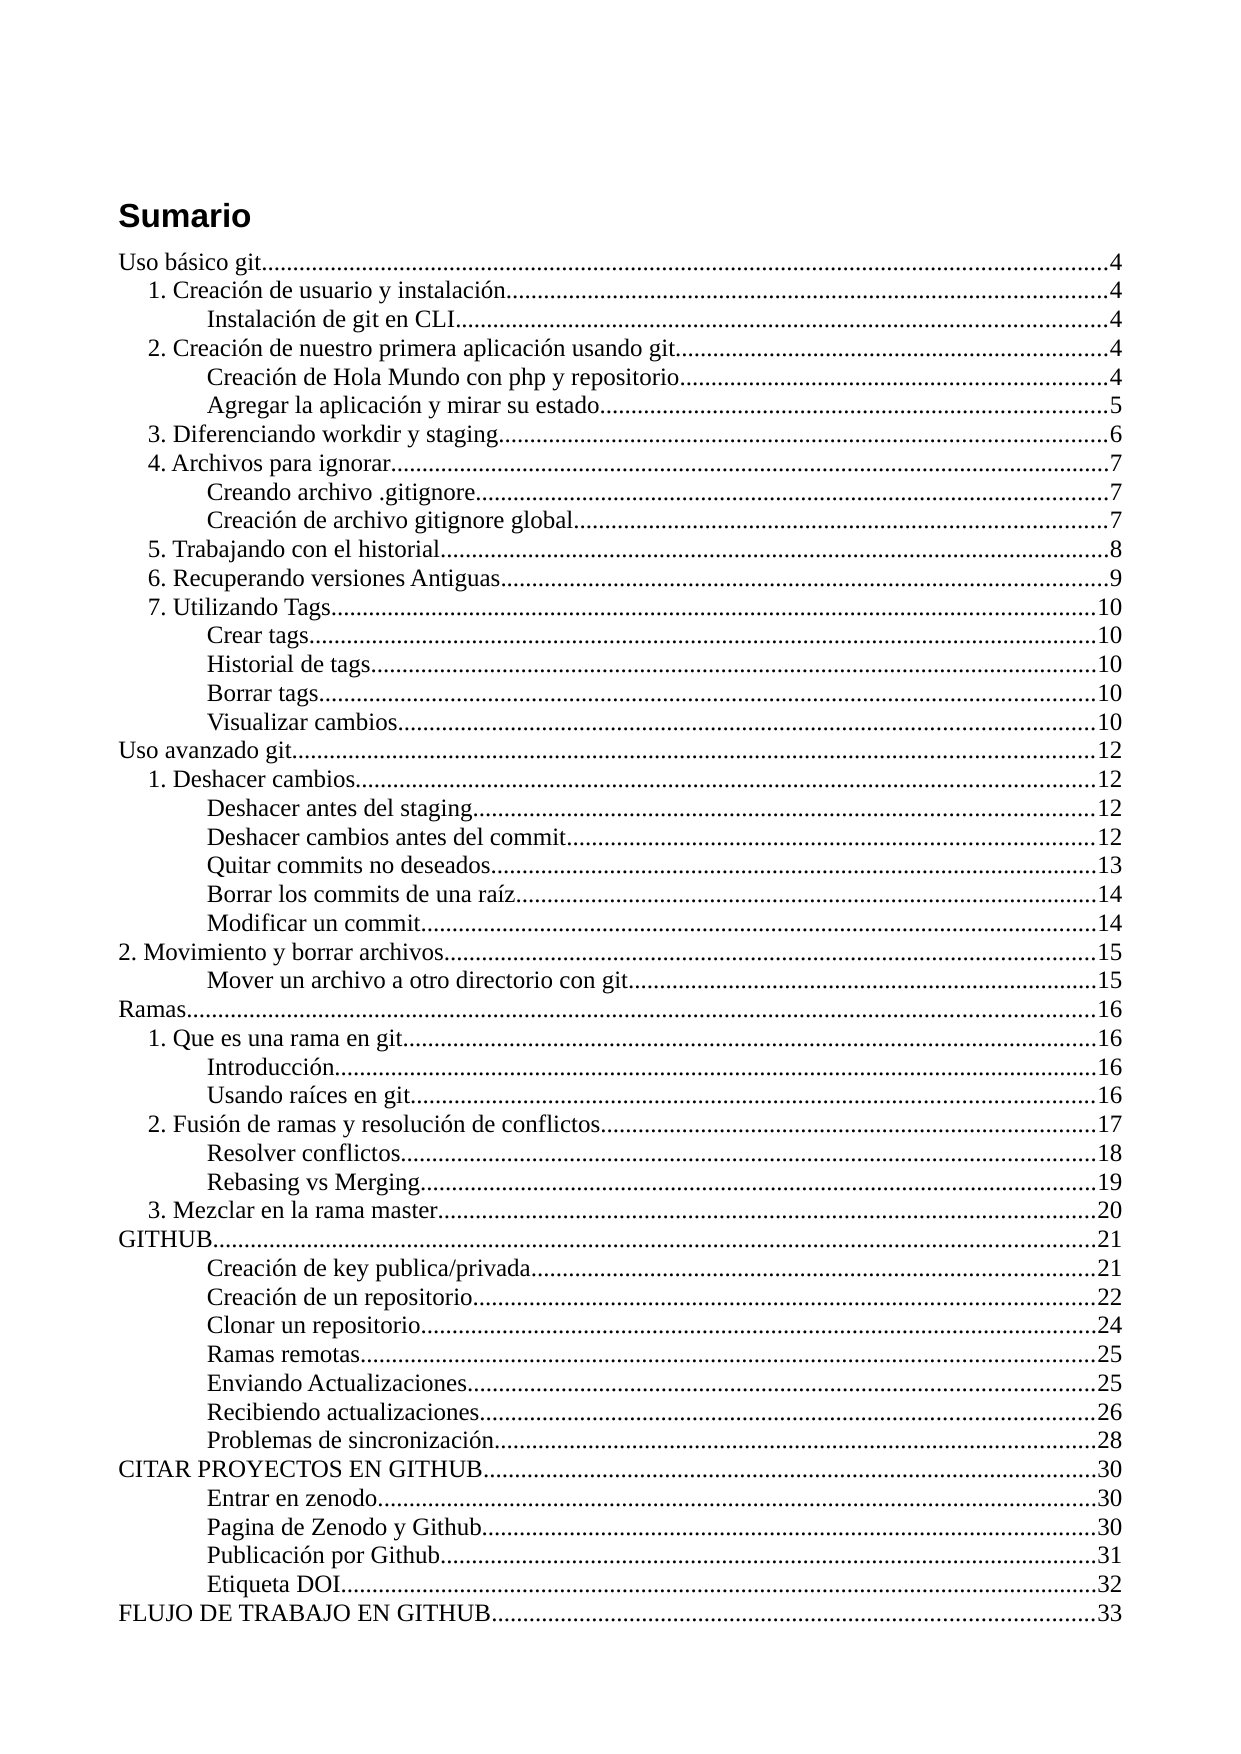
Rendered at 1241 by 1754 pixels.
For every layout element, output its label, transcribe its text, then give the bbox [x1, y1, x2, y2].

text 2. Movimiento y borrar archivos. 15 [118, 937, 1122, 966]
text FLUJO DE TRABAJO EN GITHUB 33 [118, 1598, 1122, 1627]
text Etiqueta DOI 32 [207, 1569, 1122, 1598]
text 6. Recuperando versiones Antiguas. 9 [148, 563, 1122, 592]
text Ramas remotas 25 [207, 1339, 1122, 1368]
text Ramas 16 [118, 994, 1122, 1023]
text 1. Deshacer cambios 12 [148, 764, 1122, 793]
text 2. Fusión de ramas y resolución de conflictos 17 [148, 1109, 1122, 1138]
text Deshacer antes del staging 12 [207, 793, 1122, 822]
text Introducción 16 [207, 1052, 1122, 1081]
text Entrar en zenodo. 30 [207, 1483, 1122, 1512]
text 7. Utilizando Tags. 10 [148, 592, 1122, 621]
text Historial de tags 10 [207, 649, 1122, 678]
text Agregar la aplicación y mirar su estado 5 [207, 391, 1122, 419]
text Creación de Hola Mundo con php y repositorio 4 [207, 362, 1122, 391]
text Crear tags 10 [207, 621, 1122, 649]
text 1. Que es una rama en git 16 [148, 1023, 1122, 1052]
text Usando raíces en git 16 [207, 1081, 1122, 1109]
text Creación de un repositorio 22 [207, 1282, 1122, 1311]
text Mover un archivo a otro directorio con git. 15 [207, 966, 1122, 994]
text 2. Creación de nuestro primera aplicación usando git 4 [148, 333, 1122, 362]
text Enviando Actualizaciones 25 [207, 1368, 1122, 1397]
text Pagina de Zenodo y Github 30 [207, 1512, 1122, 1541]
text Uso avanzado git 12 [118, 736, 1122, 764]
text 3. Mezclar en la rama master 20 [148, 1196, 1122, 1224]
text Rebasing vs Merging 19 [207, 1167, 1122, 1196]
text Borrar los commits de una raíz 14 [207, 879, 1122, 908]
text Recibiendo actualizaciones 26 [207, 1397, 1122, 1426]
text Modificar un commit. 14 [207, 908, 1122, 937]
text Resolver conflictos 18 [207, 1138, 1122, 1167]
text 3. Diferenciando workdir y staging. 6 [148, 419, 1122, 448]
text Uso básico git 4 [118, 247, 1122, 276]
text Clonar un repositorio. 24 [207, 1311, 1122, 1339]
subtitle Sumario [118, 196, 1122, 234]
text Creación de archivo gitignore global 7 [207, 506, 1122, 534]
text Quitar commits no deseados 13 [207, 851, 1122, 879]
text Creación de key publica/privada 21 [207, 1253, 1122, 1282]
text 4. Archivos para ignorar 7 [148, 448, 1122, 477]
text 1. Creación de usuario y instalación. 4 [148, 276, 1122, 304]
text Deshacer cambios antes del commit. 12 [207, 822, 1122, 851]
text 5. Trabajando con el historial 8 [148, 534, 1122, 563]
text Creando archivo .gitignore 7 [207, 477, 1122, 506]
text Instalación de git en CLI. 4 [207, 304, 1122, 333]
text Problemas de sincronización. 28 [207, 1426, 1122, 1454]
text Publicación por Github 31 [207, 1541, 1122, 1569]
text Borrar tags 10 [207, 678, 1122, 707]
text GITHUB 21 [118, 1224, 1122, 1253]
text CITAR PROYECTOS EN GITHUB 30 [118, 1454, 1122, 1483]
text Visualizar cambios 10 [207, 707, 1122, 736]
